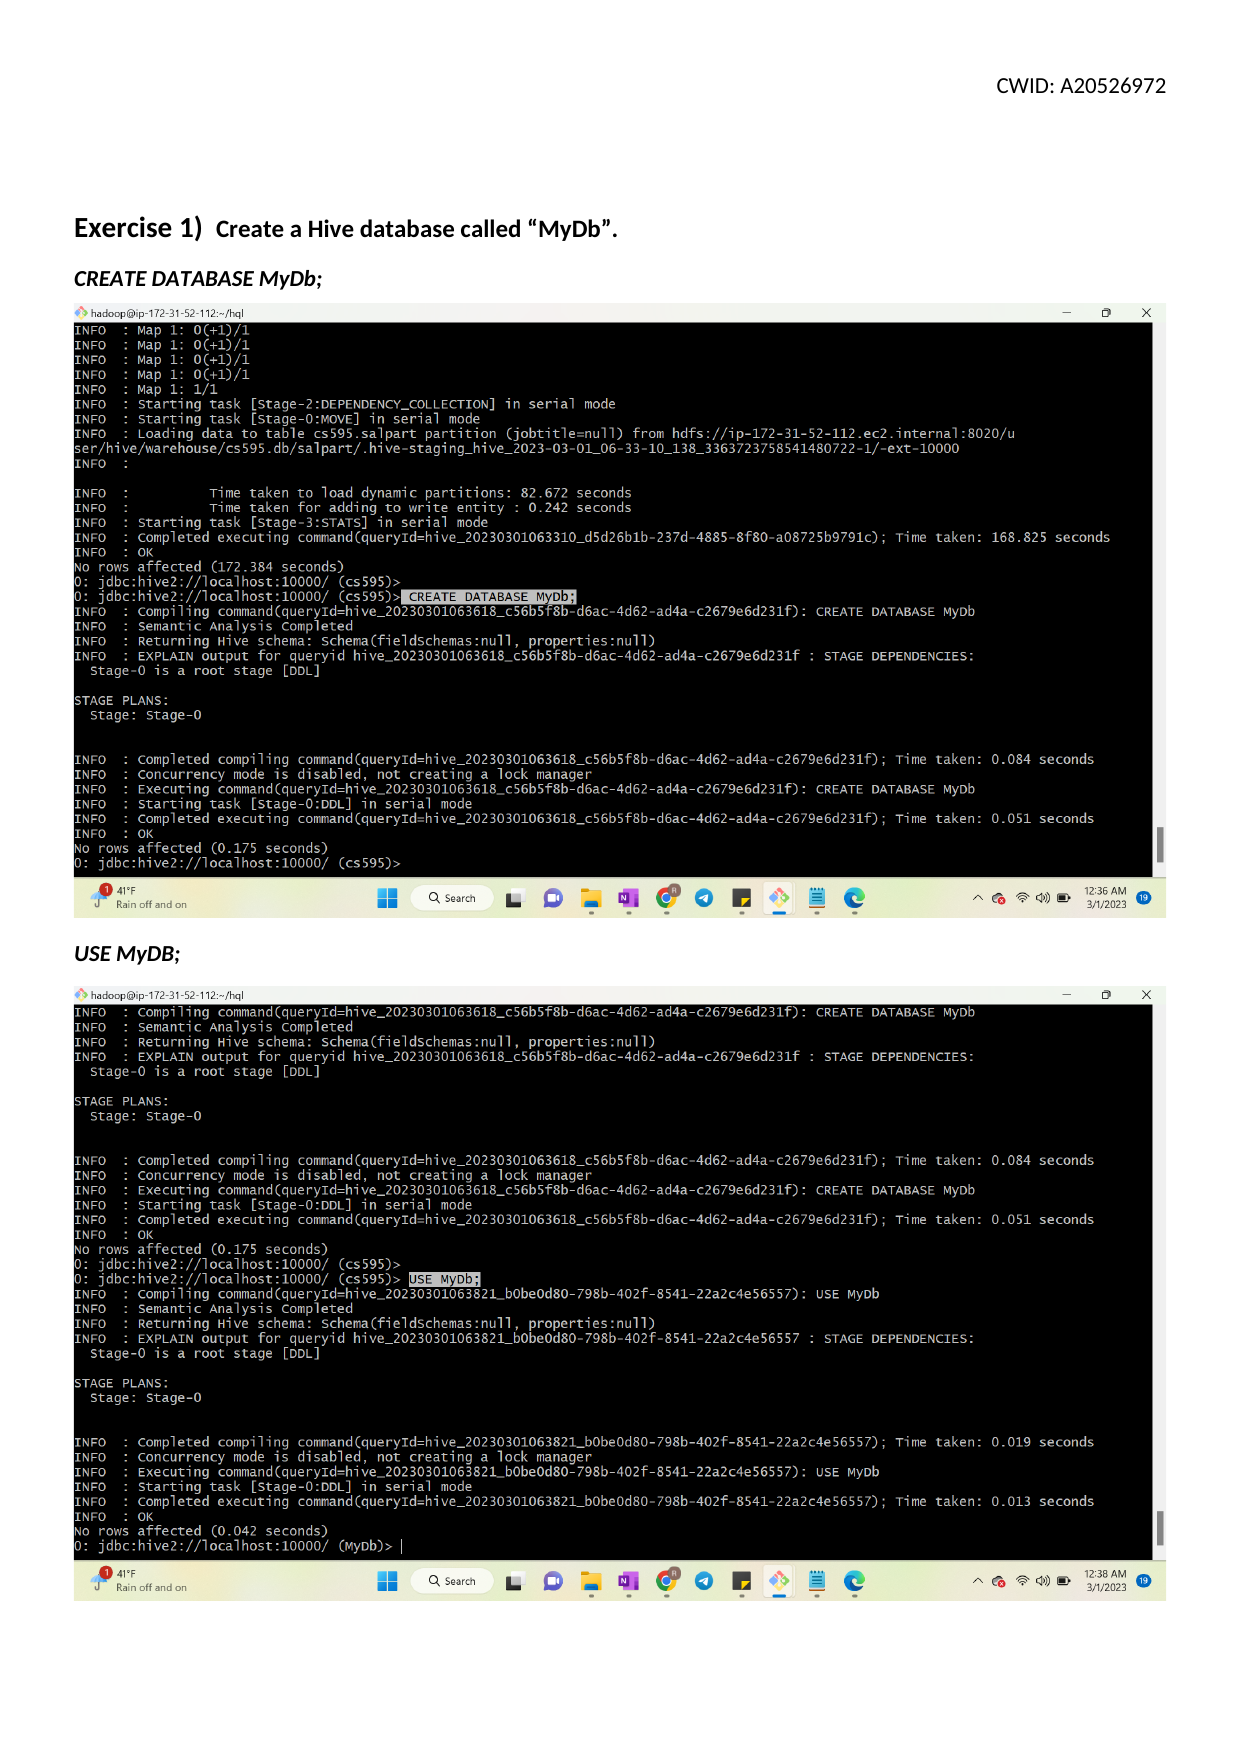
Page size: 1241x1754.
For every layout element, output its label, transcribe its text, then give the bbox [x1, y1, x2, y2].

text Exercise 1) Create a Hive database called “MyDb”. [74, 209, 1166, 245]
picture [73, 303, 1167, 918]
text CREATE DATABASE MyDb; [74, 264, 1166, 292]
picture [73, 986, 1167, 1601]
text USE MyDB; [74, 918, 1166, 967]
